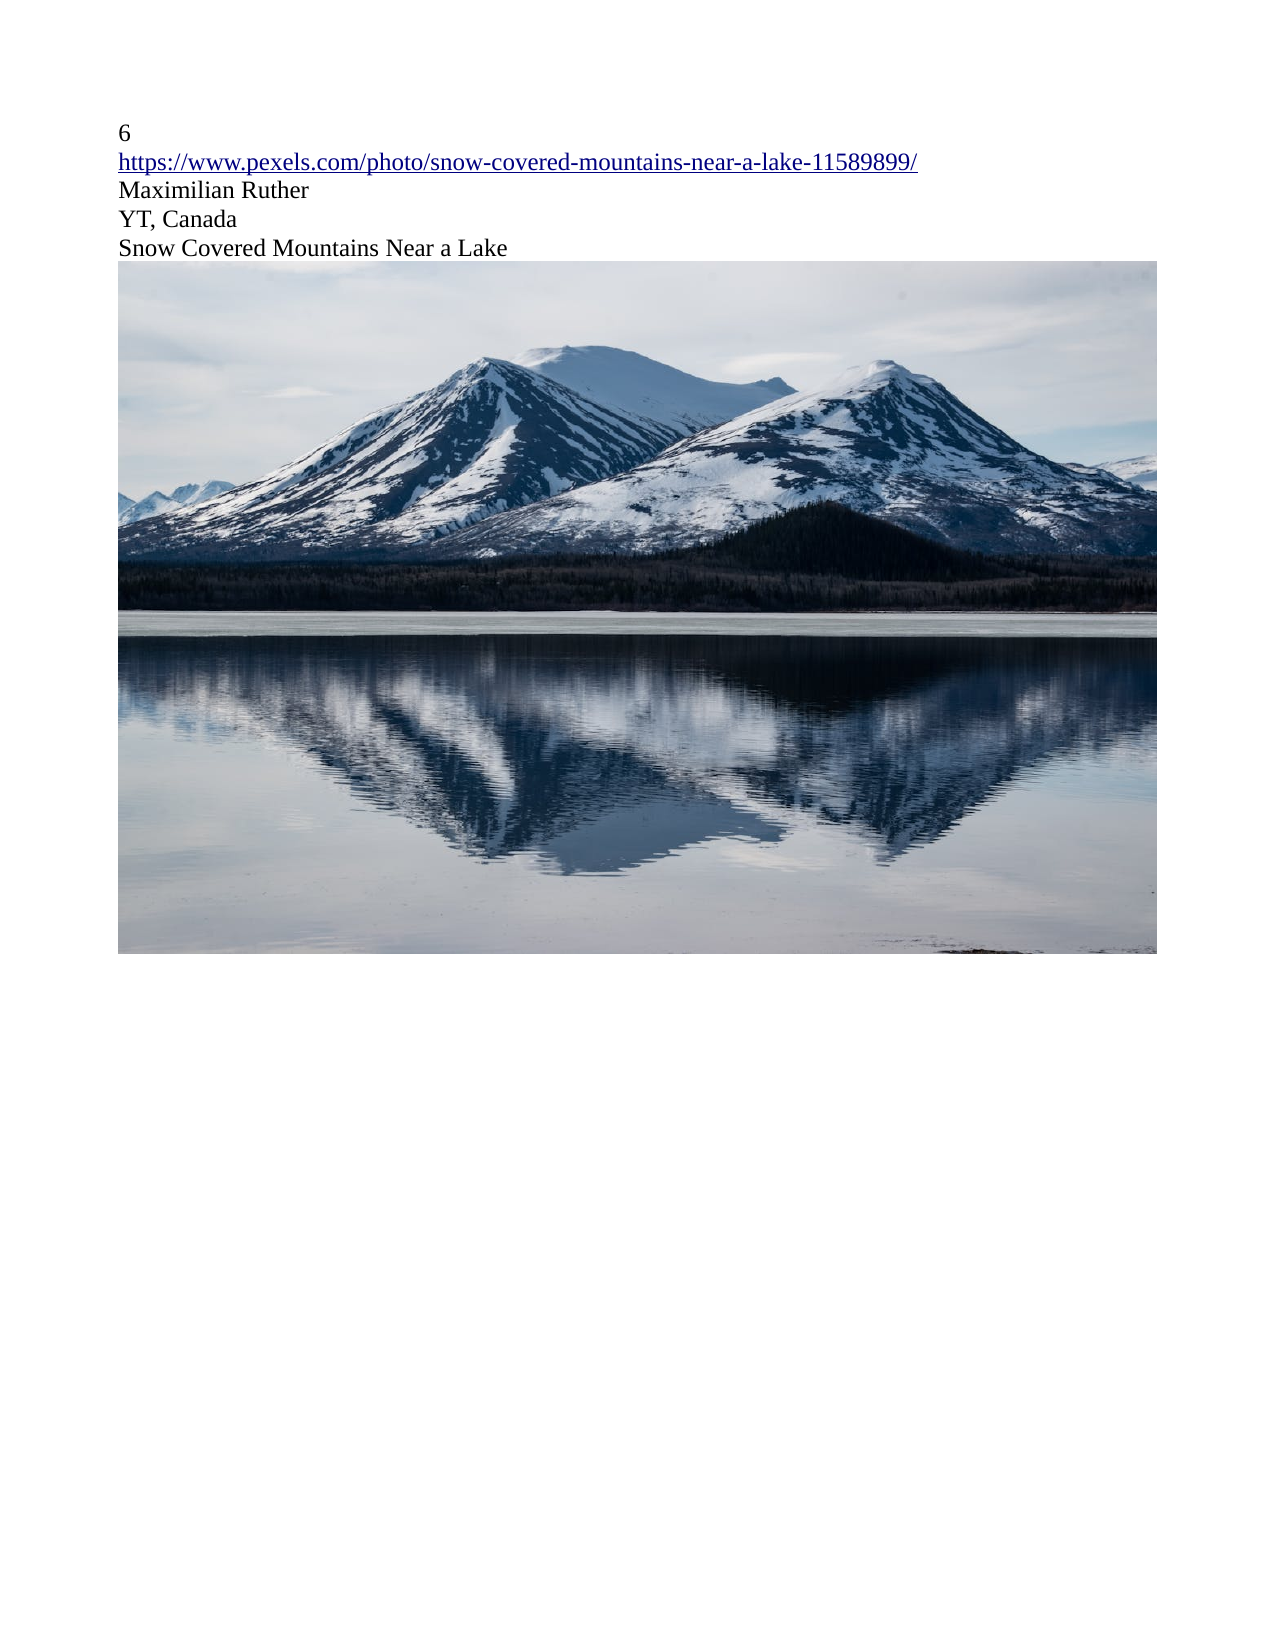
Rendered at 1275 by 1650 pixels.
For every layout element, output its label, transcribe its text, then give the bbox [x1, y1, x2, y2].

text https://www.pexels.com/photo/snow-covered-mountains-near-a-lake-11589899/ [118, 147, 1157, 176]
text Maximilian Ruther [118, 176, 1157, 204]
picture [118, 261, 1157, 954]
text 6 [118, 118, 1157, 147]
text Snow Covered Mountains Near a Lake [118, 233, 1157, 261]
text YT, Canada [118, 204, 1157, 233]
